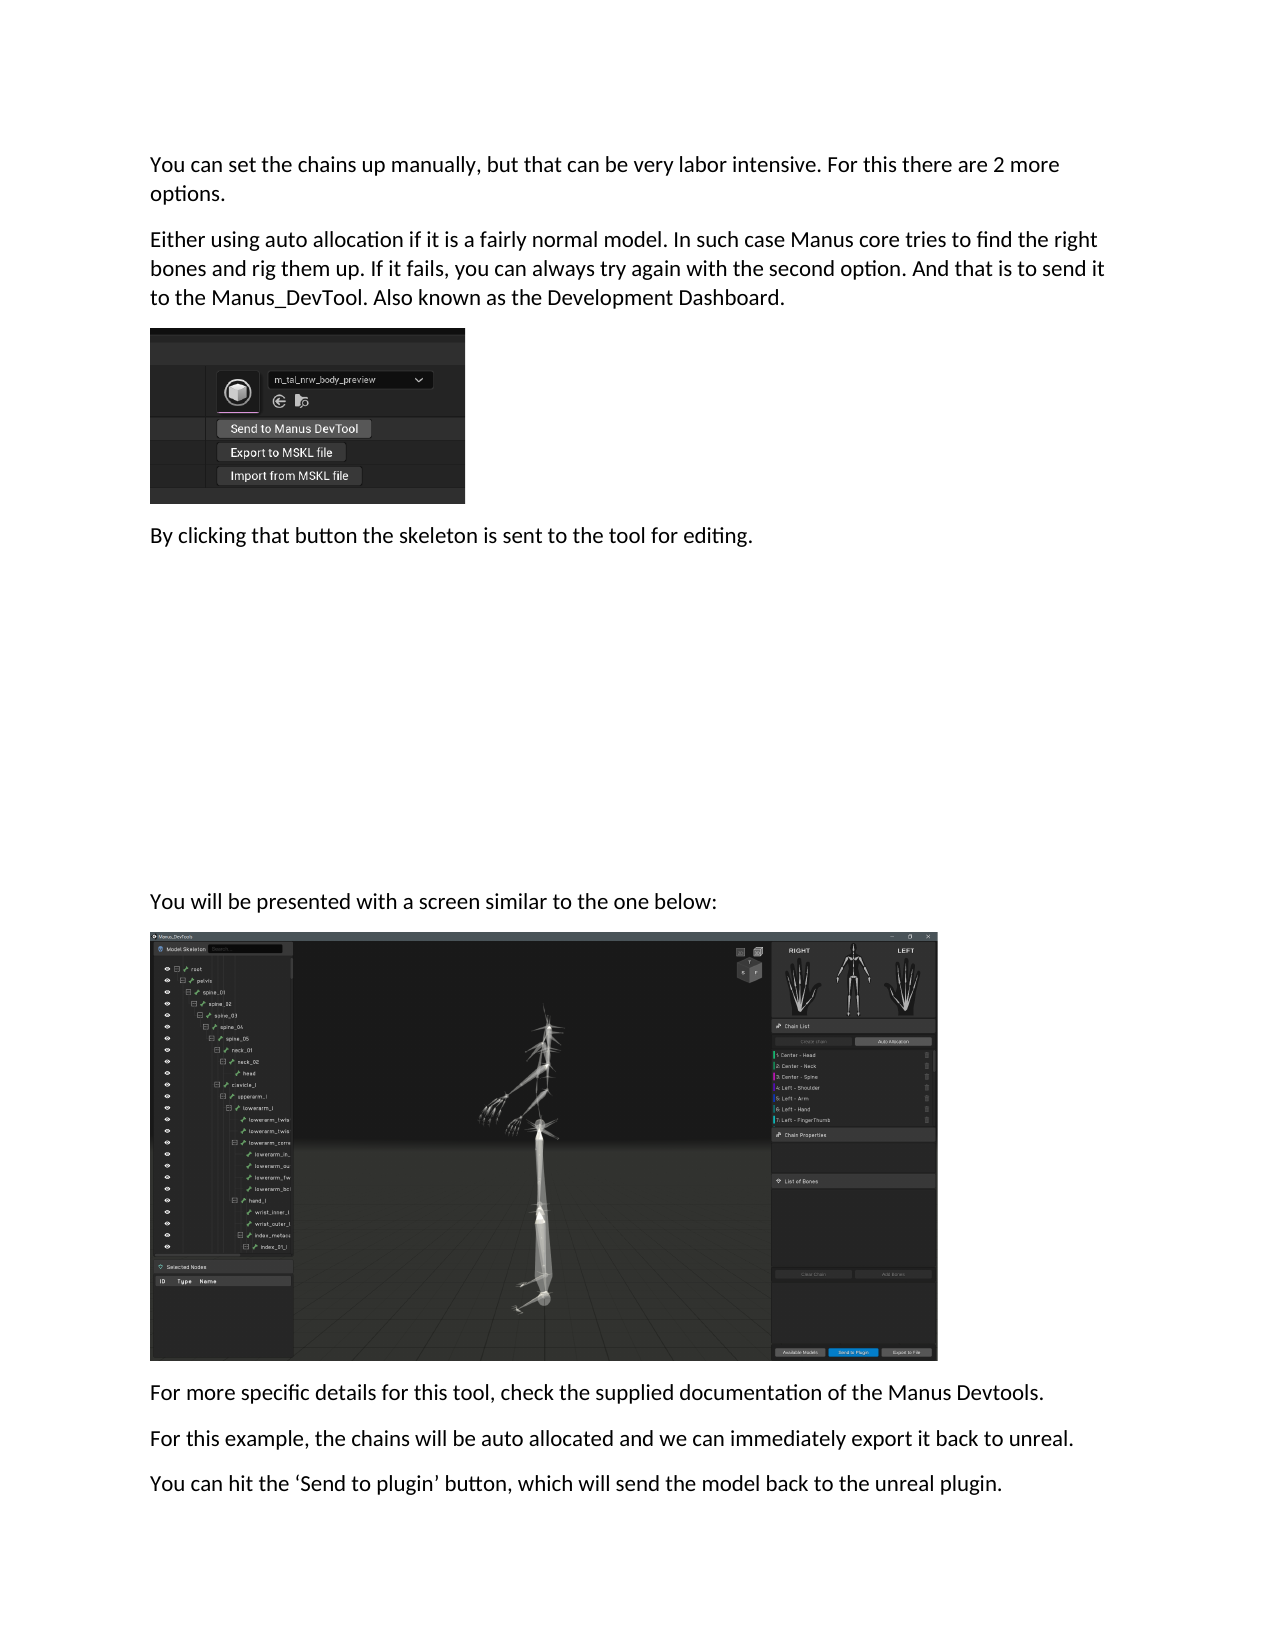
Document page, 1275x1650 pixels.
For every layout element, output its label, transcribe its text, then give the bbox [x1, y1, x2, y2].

text You will be presented with a screen similar to the one below: [150, 887, 1125, 915]
text Either using auto allocation if it is a fairly normal model. In such case Manus core tries to find the right bones and rig them up. If it fails, you can always try again with the second option. And that is to send it to the Manus_DevTool. Also known as the Development Dashboard. [150, 225, 1125, 311]
text For this example, the chains will be auto allocated and we can immediately export it back to unreal. [150, 1424, 1125, 1452]
text By clicking that button the skeleton is sent to the tool for editing. [150, 521, 1125, 549]
text For more specific details for this tool, check the supplied documentation of the Manus Devtools. [150, 1378, 1125, 1406]
text You can hit the ‘Send to plugin’ button, which will send the model back to the unreal plugin. [150, 1469, 1125, 1498]
text You can set the chains up manually, but that can be very labor intensive. For this there are 2 more options. [150, 150, 1125, 207]
